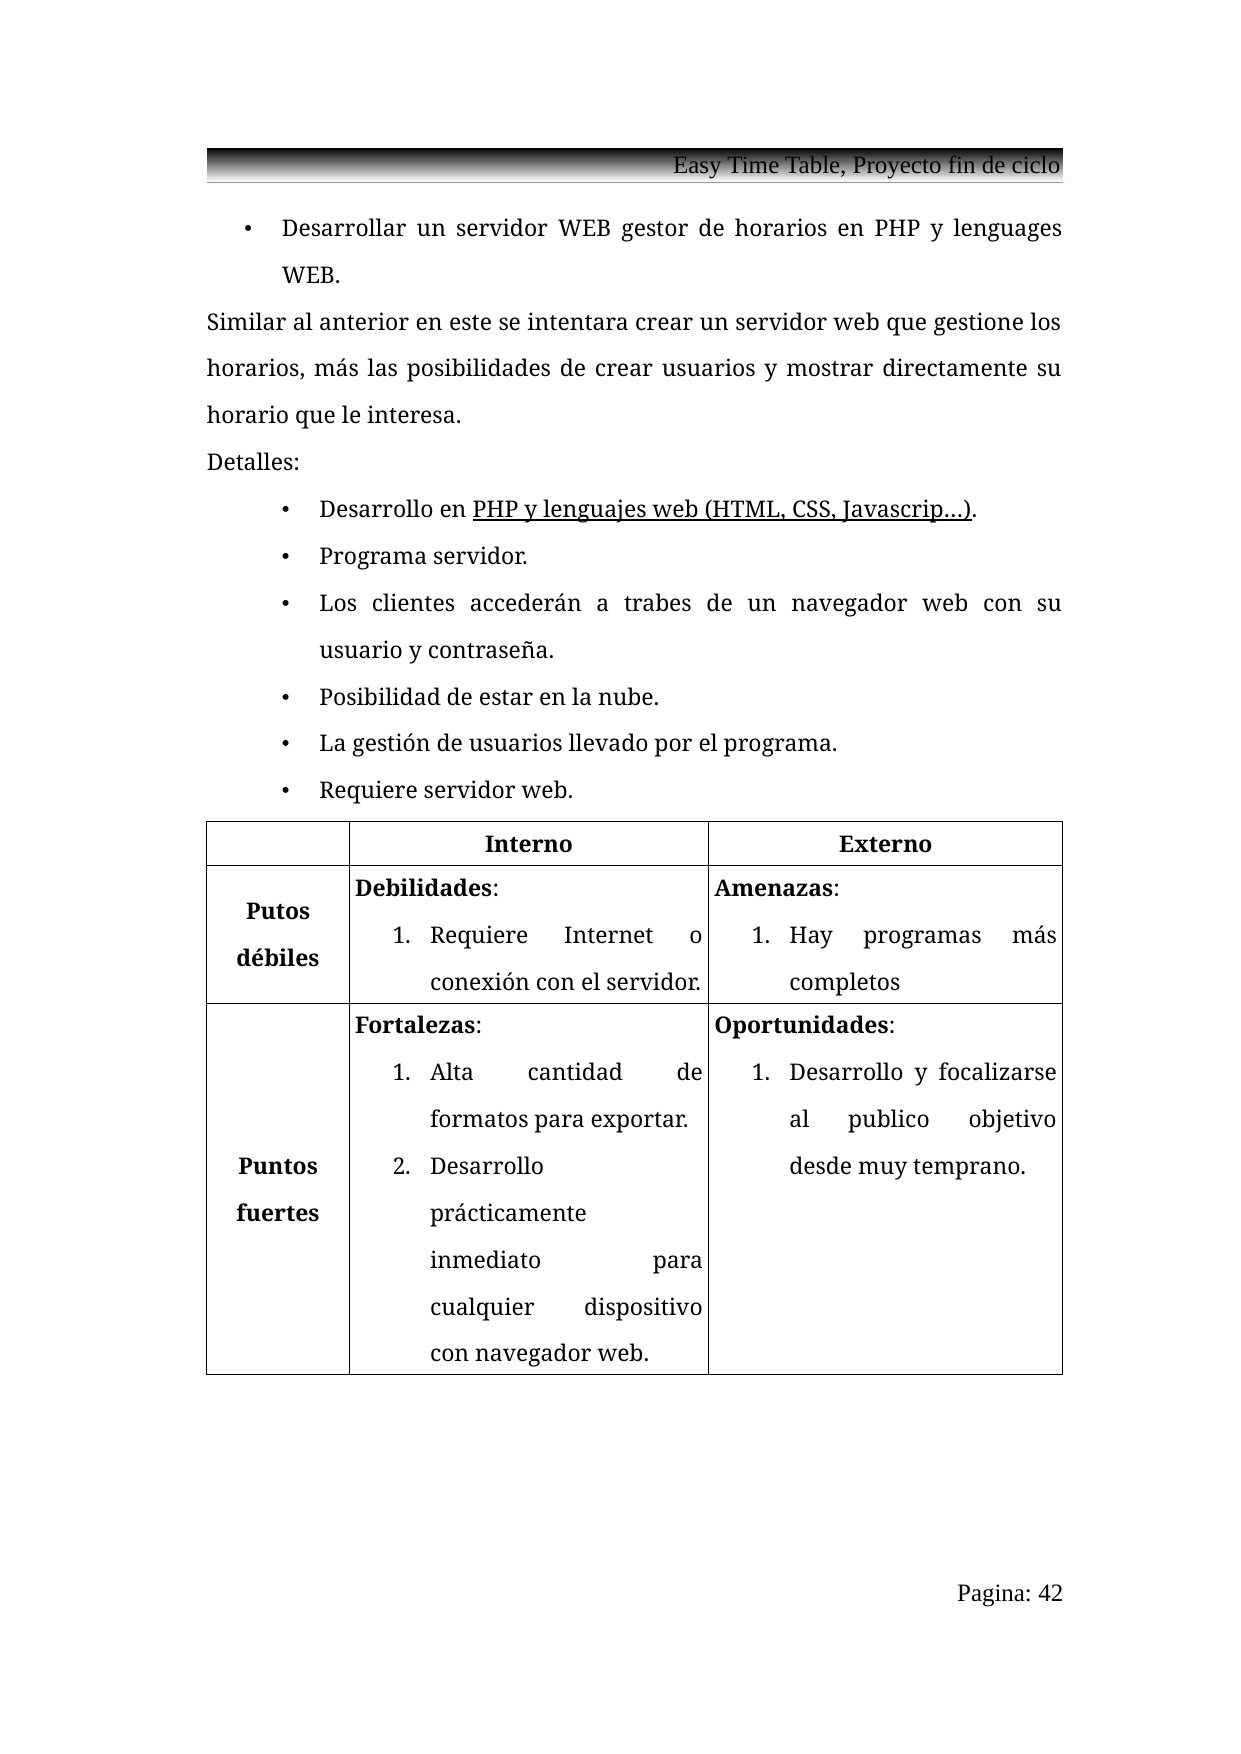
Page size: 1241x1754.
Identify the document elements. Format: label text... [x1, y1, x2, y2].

list Posibilidad de estar en la nube. [282, 681, 1063, 712]
list Desarrollar un servidor WEB gestor de horarios en PHP y lenguages WEB. [244, 212, 1063, 290]
table_cell Amenazas: Hay programas más completos [709, 866, 1062, 1002]
table_cell Putos débiles [207, 866, 349, 1002]
table_cell Fortalezas: Alta cantidad de formatos para exportar. Desarrollo prácticamente inmediato para cualquier dispositivo con navegador web. [350, 1004, 708, 1374]
list La gestión de usuarios llevado por el programa. [282, 727, 1063, 759]
table_cell Puntos fuertes [207, 1004, 349, 1374]
table_cell Oportunidades: Desarrollo y focalizarse al publico objetivo desde muy temprano. [709, 1004, 1062, 1374]
table_header Interno [350, 822, 708, 865]
list Desarrollo en PHP y lenguajes web (HTML, CSS, Javascrip…). [282, 493, 1063, 524]
text Similar al anterior en este se intentara crear un servidor web que gestione los horarios, más las posibilidades de crear usuarios y mostrar directamente su horario que le interesa. [207, 306, 1063, 431]
table_header Externo [709, 822, 1062, 865]
text Detalles: [207, 446, 1063, 477]
list Requiere servidor web. [282, 774, 1063, 806]
table_header [207, 822, 349, 865]
table_cell Debilidades: Requiere Internet o conexión con el servidor. [350, 866, 708, 1002]
list Programa servidor. [282, 540, 1063, 571]
list Los clientes accederán a trabes de un navegador web con su usuario y contraseña. [282, 587, 1063, 665]
